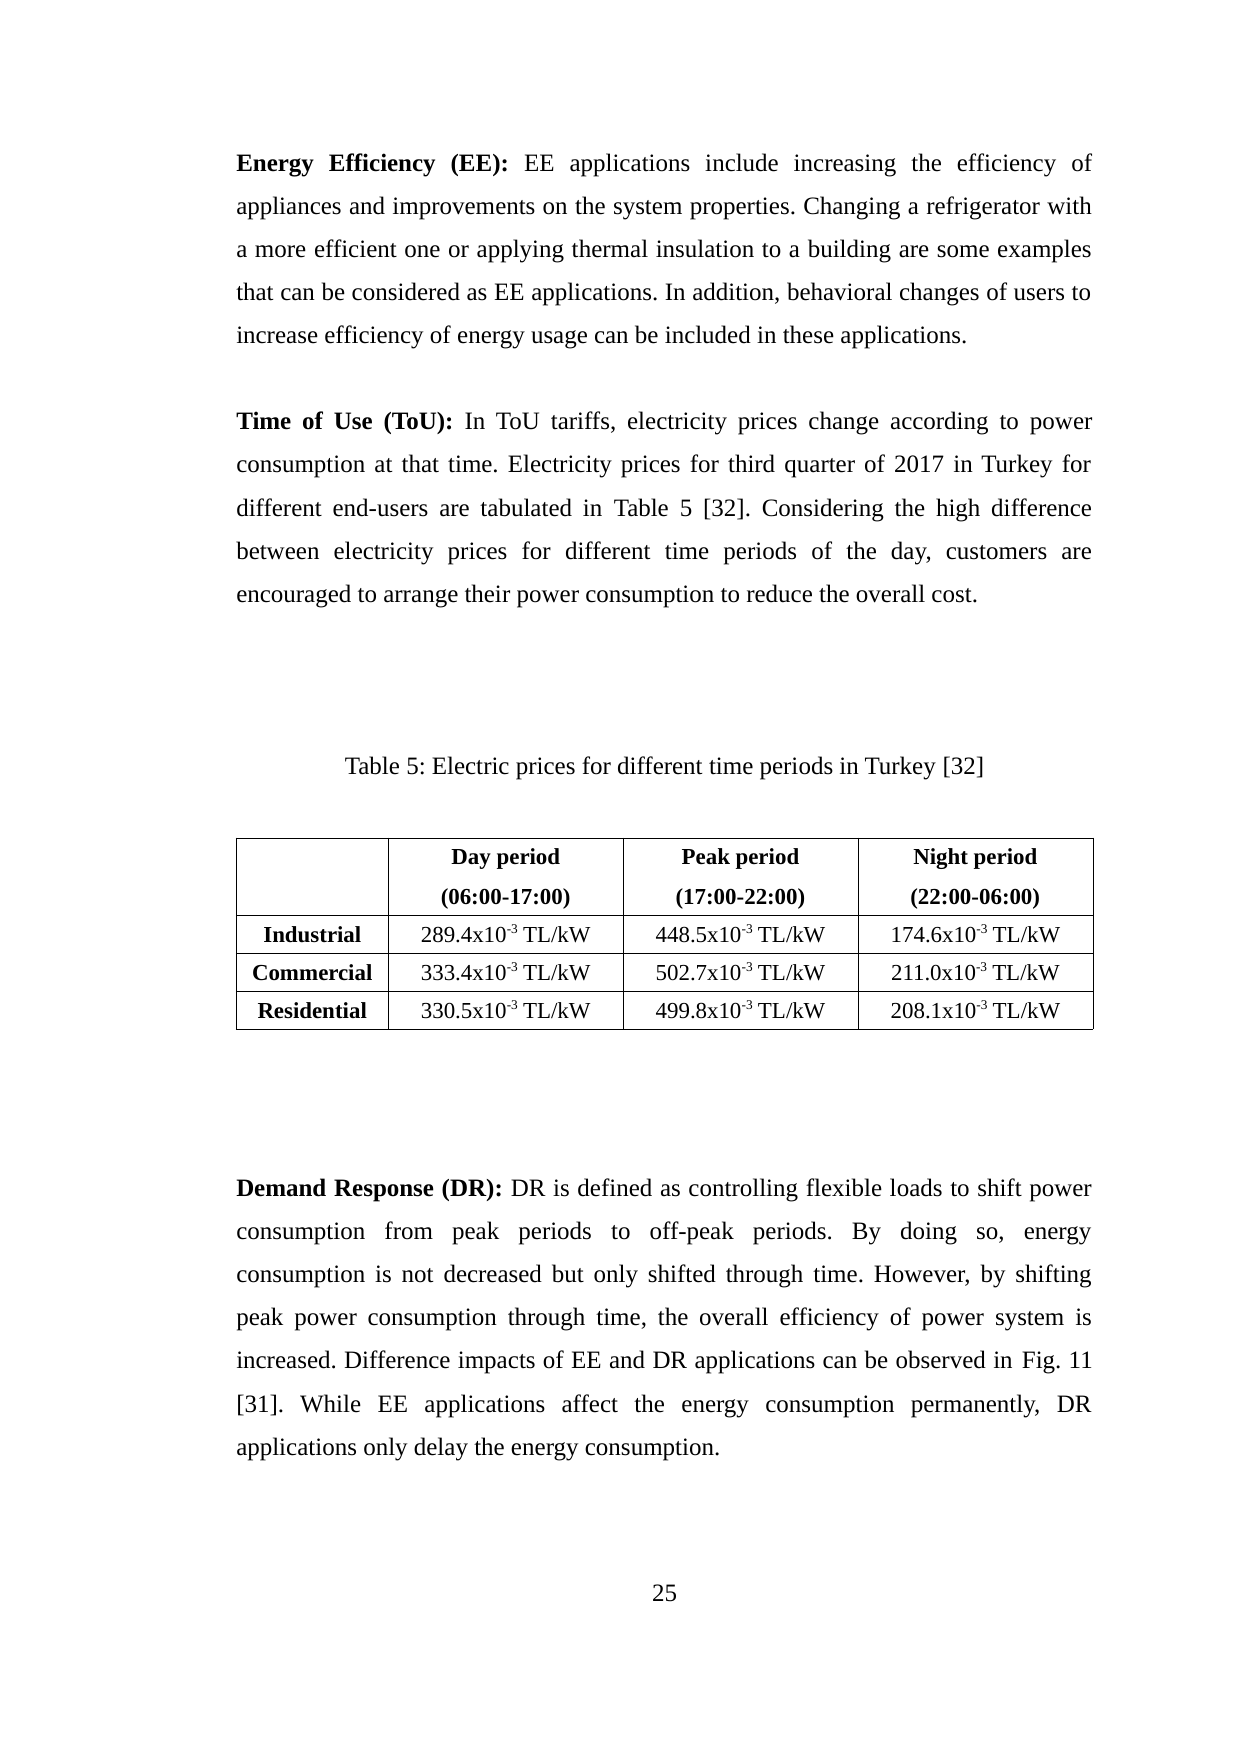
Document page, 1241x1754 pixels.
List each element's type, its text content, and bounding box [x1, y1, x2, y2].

table_cell 448.5x10-3 TL/kW [624, 916, 858, 953]
table_cell 174.6x10-3 TL/kW [859, 916, 1093, 953]
table_cell 330.5x10-3 TL/kW [389, 992, 623, 1029]
text Time of Use (ToU): In ToU tariffs, electricity prices change according to power consumption at that time. Electricity prices for third quarter of 2017 in Turkey for different end-users are tabulated in Table 5 [32]. Considering the high difference between electricity prices for different time periods of the day, customers are encouraged to arrange their power consumption to reduce the overall cost. [236, 406, 1093, 608]
table_cell Industrial [237, 916, 388, 953]
table_header Night period (22:00-06:00) [859, 839, 1093, 915]
text Table 5: Electric prices for different time periods in Turkey [32] [236, 751, 1093, 780]
table_cell Commercial [237, 954, 388, 991]
text Energy Efficiency (EE): EE applications include increasing the efficiency of appliances and improvements on the system properties. Changing a refrigerator with a more efficient one or applying thermal insulation to a building are some examples that can be considered as EE applications. In addition, behavioral changes of users to increase efficiency of energy usage can be included in these applications. [236, 148, 1093, 349]
text Demand Response (DR): DR is defined as controlling flexible loads to shift power consumption from peak periods to off-peak periods. By doing so, energy consumption is not decreased but only shifted through time. However, by shifting peak power consumption through time, the overall efficiency of power system is increased. Difference impacts of EE and DR applications can be observed in Fig. 11 [31]. While EE applications affect the energy consumption permanently, DR applications only delay the energy consumption. [236, 1173, 1093, 1461]
table_cell 208.1x10-3 TL/kW [859, 992, 1093, 1029]
table_cell 499.8x10-3 TL/kW [624, 992, 858, 1029]
table_cell 333.4x10-3 TL/kW [389, 954, 623, 991]
table_cell 211.0x10-3 TL/kW [859, 954, 1093, 991]
table_header Peak period (17:00-22:00) [624, 839, 858, 915]
table_cell Residential [237, 992, 388, 1029]
table_cell 289.4x10-3 TL/kW [389, 916, 623, 953]
table_header [237, 839, 388, 915]
table_cell 502.7x10-3 TL/kW [624, 954, 858, 991]
table_header Day period (06:00-17:00) [389, 839, 623, 915]
